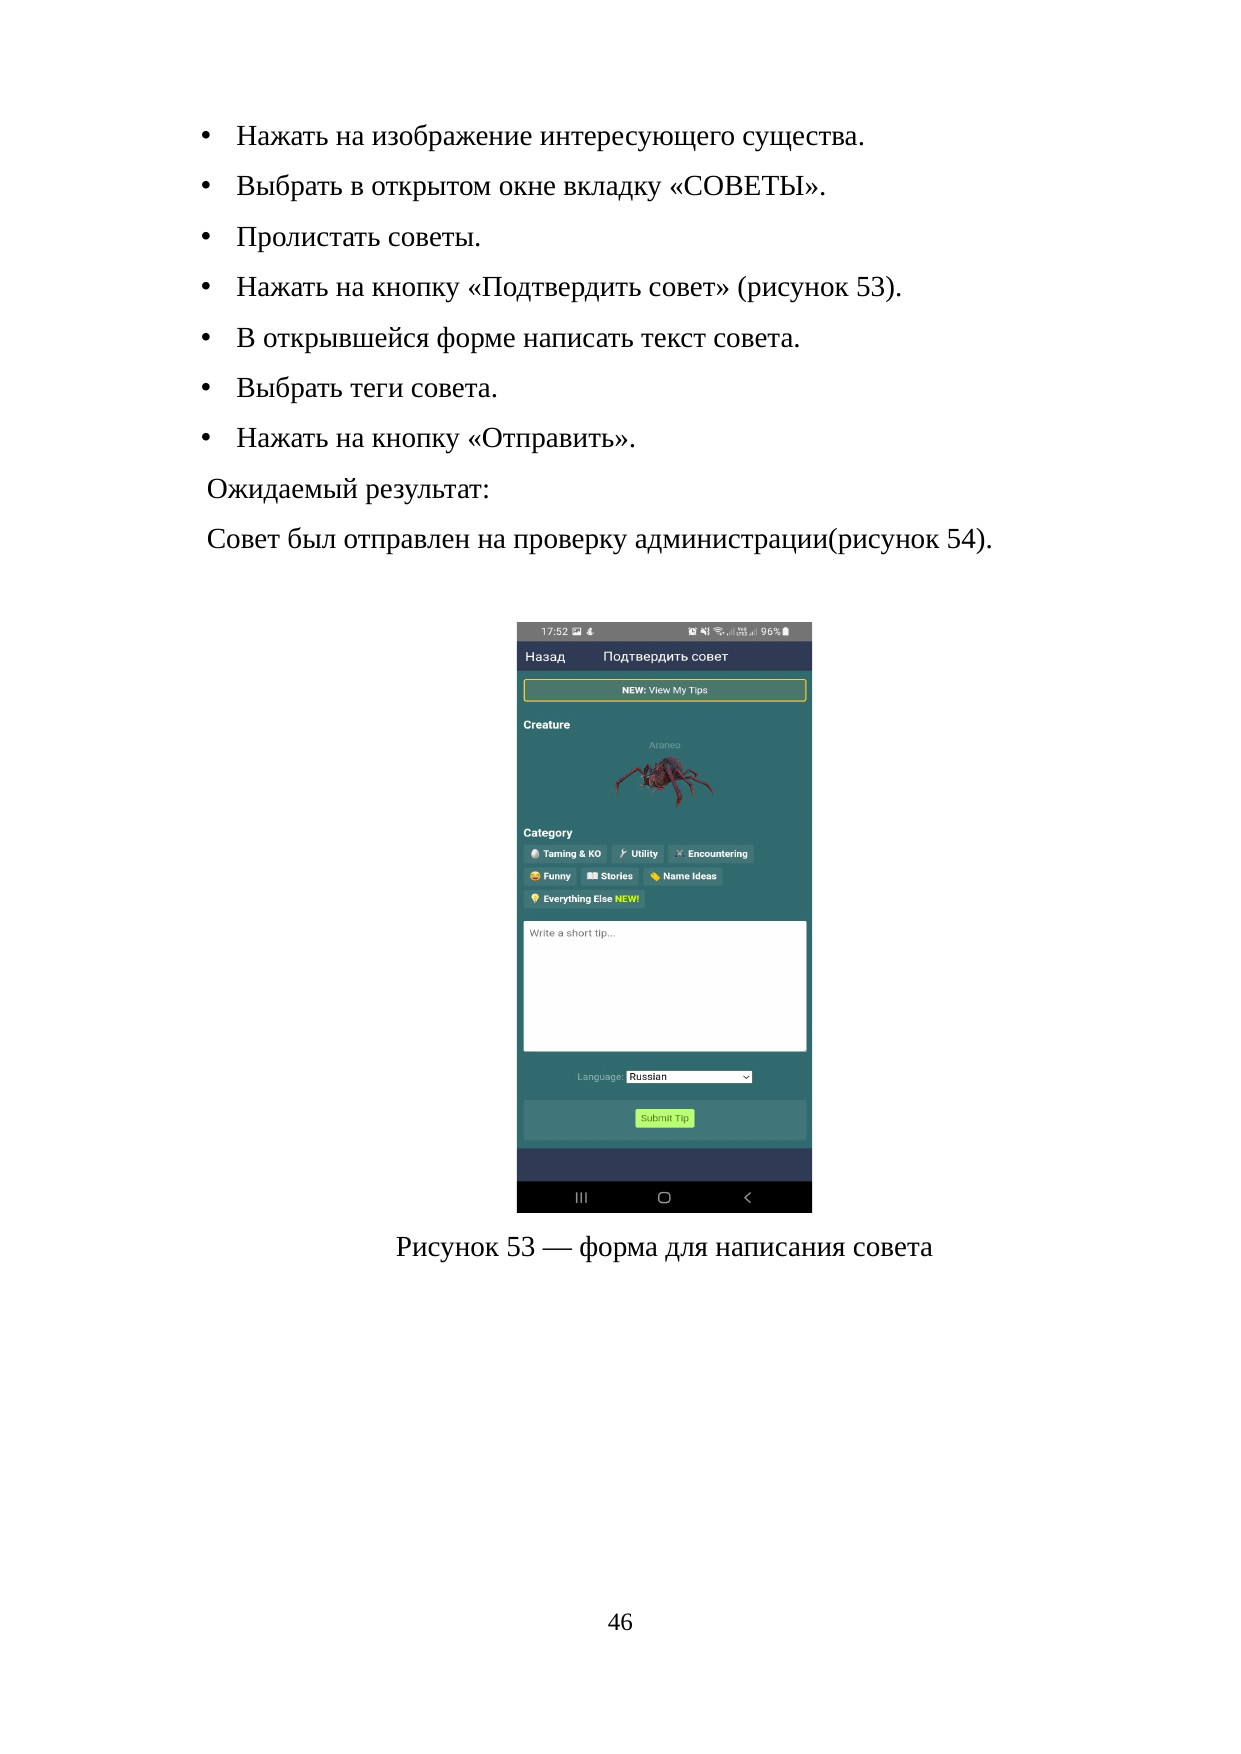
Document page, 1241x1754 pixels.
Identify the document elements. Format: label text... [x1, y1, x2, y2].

picture [516, 622, 813, 1213]
list Совет был отправлен на проверку администрации(рисунок 54). [118, 521, 1122, 555]
list Нажать на кнопку «Отправить». [201, 421, 1122, 454]
list Рисунок 53 — форма для написания совета [118, 1229, 1122, 1263]
list Пролистать советы. [201, 219, 1122, 253]
list Ожидаемый результат: [118, 471, 1122, 504]
list Выбрать в открытом окне вкладку «СОВЕТЫ». [201, 168, 1122, 202]
list Нажать на кнопку «Подтвердить совет» (рисунок 53). [201, 269, 1122, 303]
list Выбрать теги совета. [201, 370, 1122, 404]
list Нажать на изображение интересующего существа. [201, 118, 1122, 152]
list В открывшейся форме написать текст совета. [201, 320, 1122, 353]
